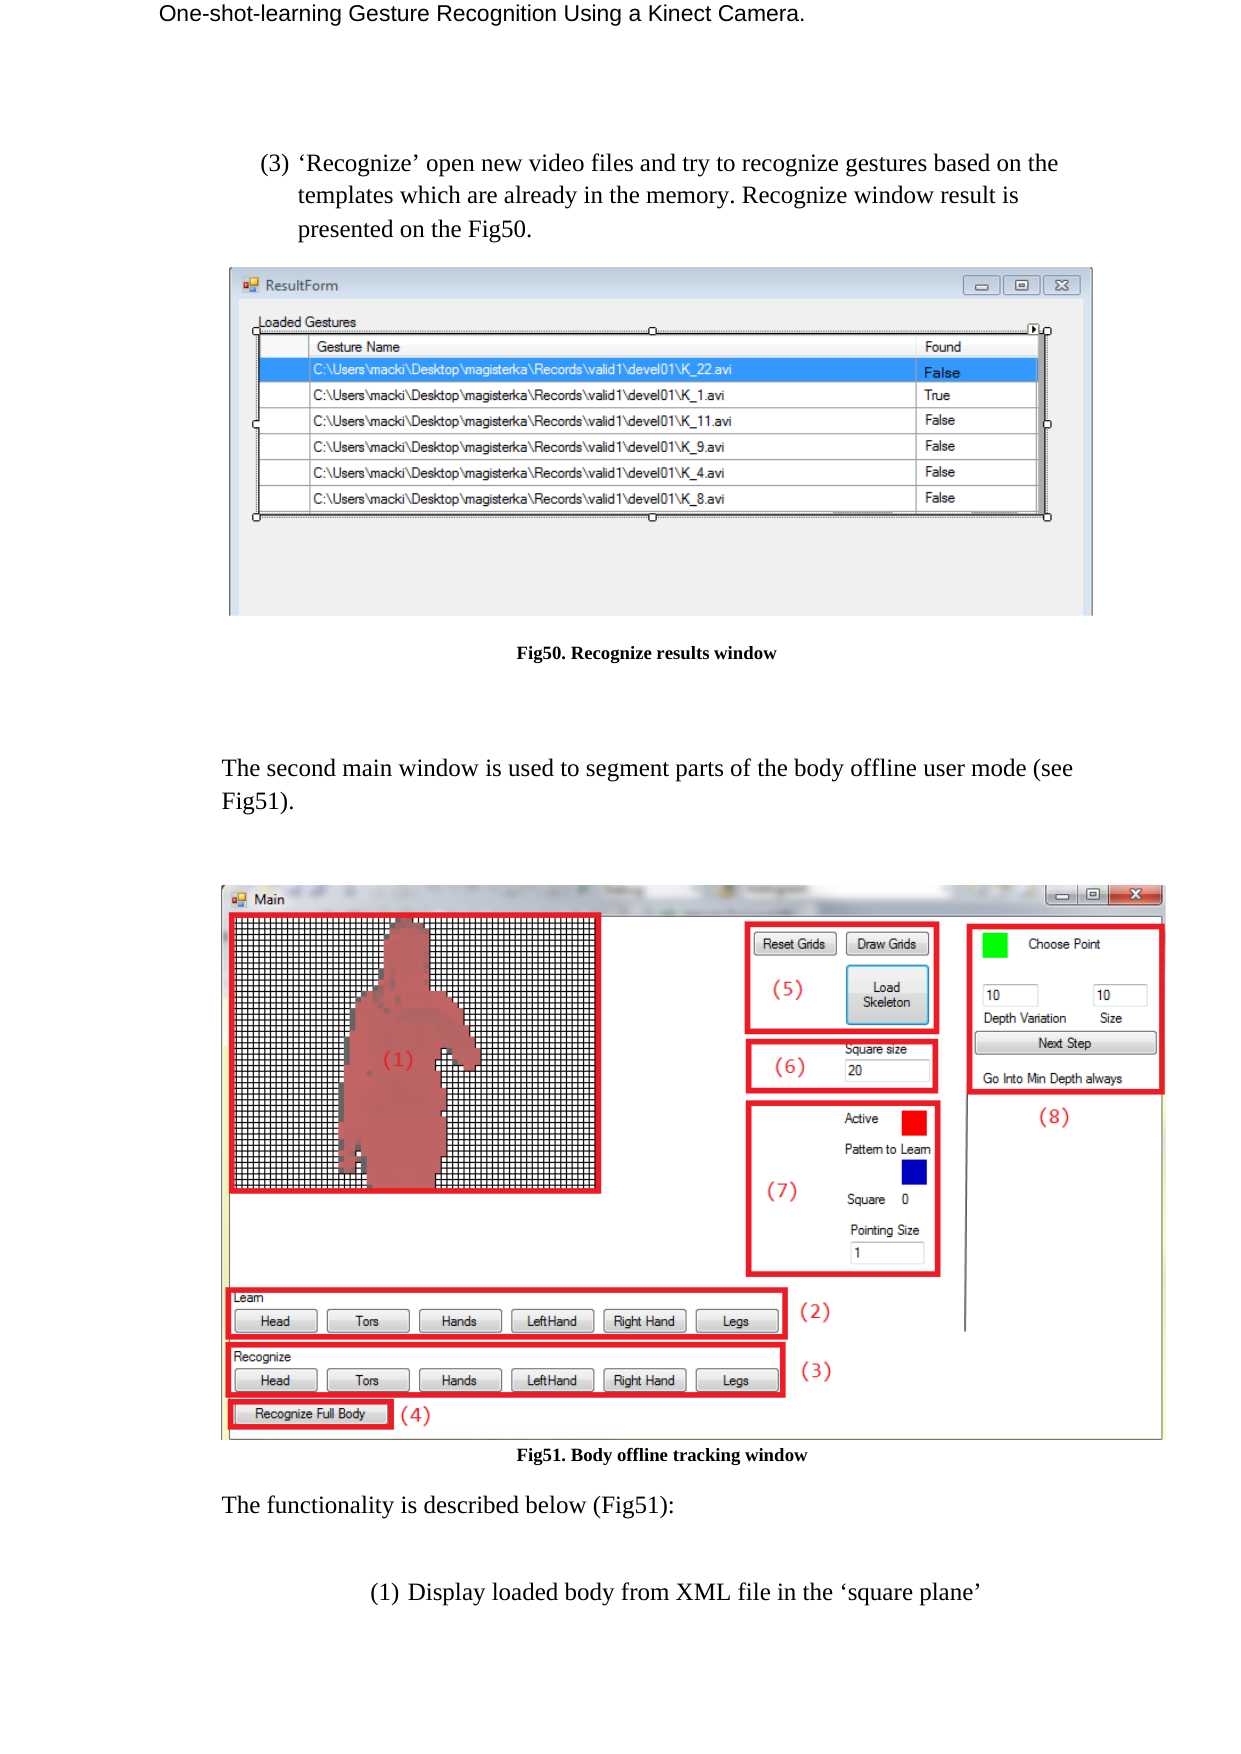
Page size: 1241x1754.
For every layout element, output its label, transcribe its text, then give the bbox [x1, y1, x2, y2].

list ‘Recognize’ open new video files and try to recognize gestures based on the templates which are already in the memory. Recognize window result is presented on the Fig50. [260, 148, 1093, 242]
text The second main window is used to segment parts of the body offline user mode (see Fig51). [221, 753, 1093, 815]
list Display loaded body from XML file in the ‘square plane’ [370, 1577, 1093, 1605]
text Fig50. Recognize results window [443, 642, 1093, 663]
text Fig51. Body offline tracking window [443, 1444, 1093, 1466]
text The functionality is described below (Fig51): [148, 1490, 1093, 1518]
